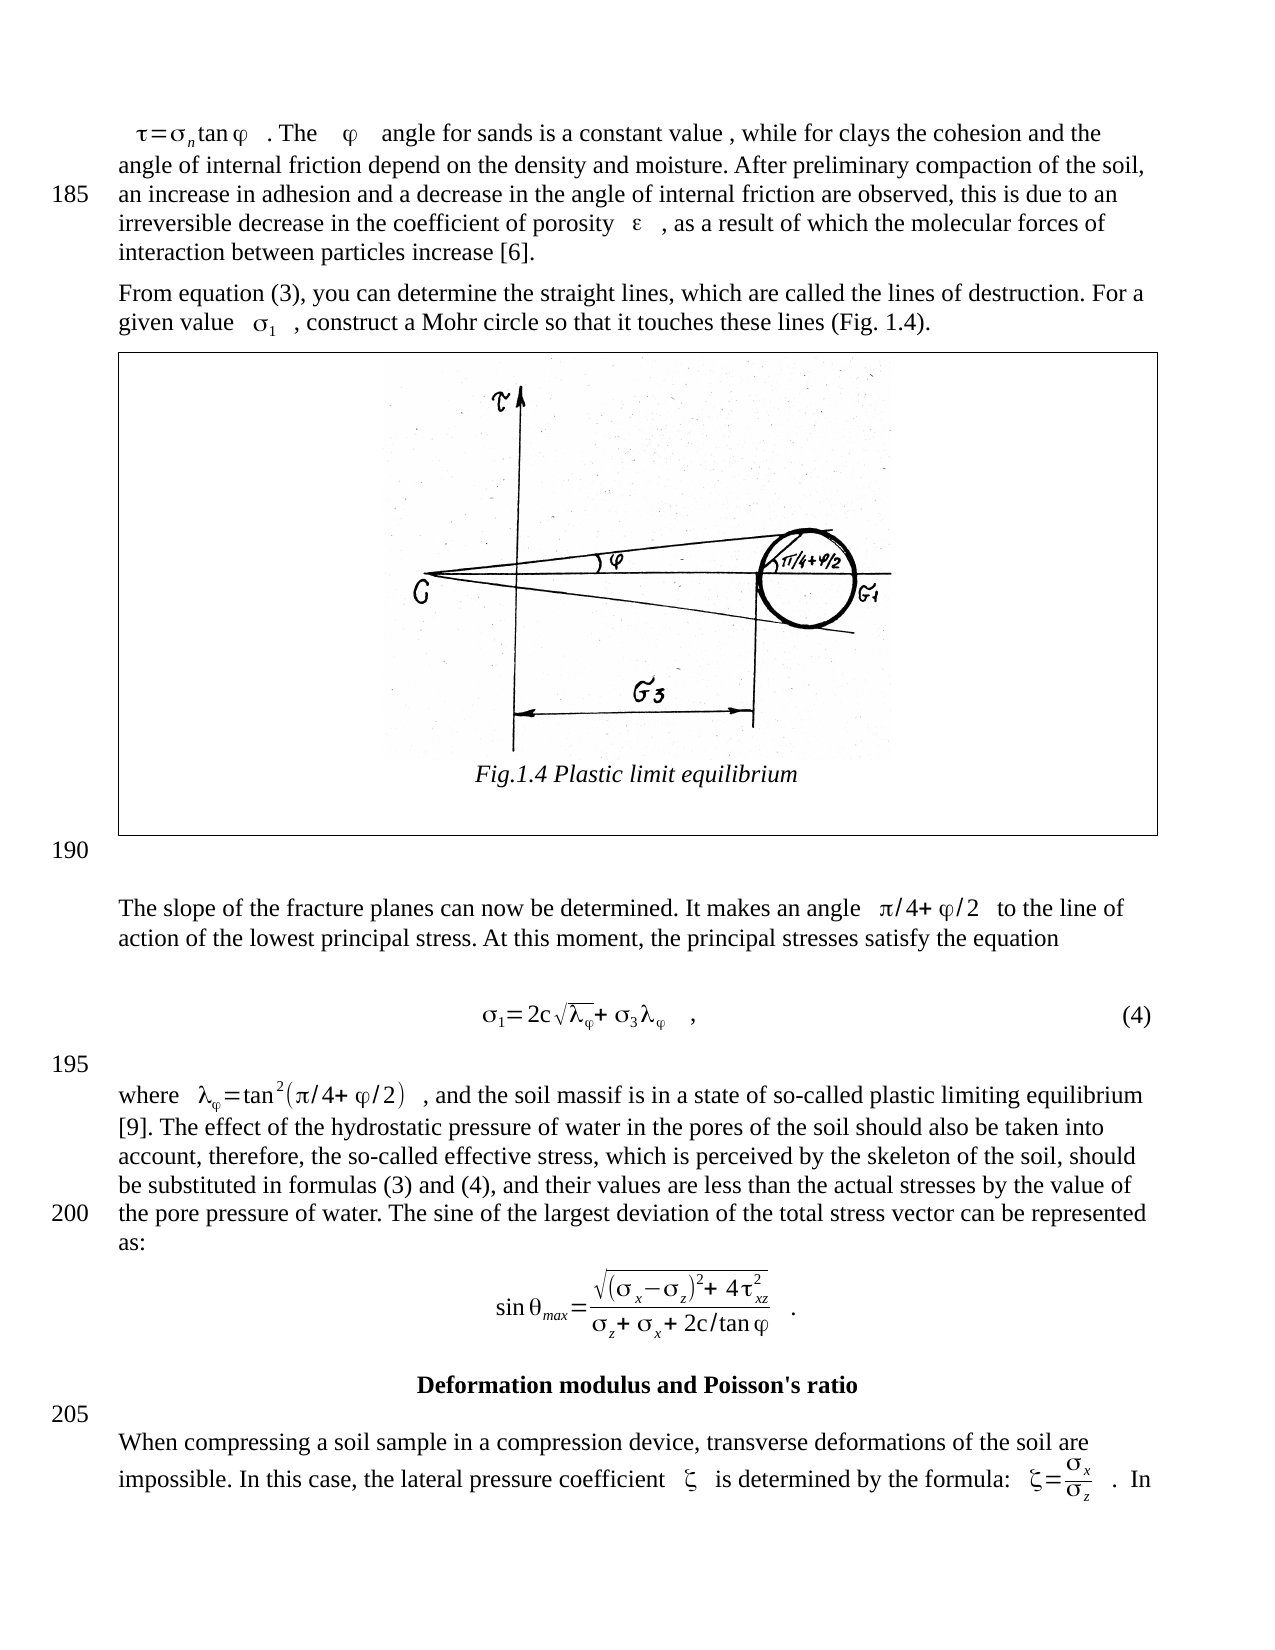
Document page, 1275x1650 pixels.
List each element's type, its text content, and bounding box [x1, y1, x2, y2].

table_header [119, 353, 1157, 759]
text . [118, 1268, 1157, 1341]
text Deformation modulus and Poisson's ratio [118, 1370, 1157, 1399]
table_header (4) [1041, 993, 1157, 1049]
text where, and the soil massif is in a state of so-called plastic limiting equilibrium [9]. The effect of the hydrostatic pressure of water in the pores of the soil should also be taken into account, therefore, the so-called effective stress, which is perceived by the skeleton of the soil, should be substituted in formulas (3) and (4), and their values ​​are less than the actual stresses by the value of the pore pressure of water. The sine of the largest deviation of the total stress vector can be represented as: [118, 1078, 1157, 1256]
text whereis called adhesion, andis the angle of internal friction. For sands, therefore. The angle for sands is a constant value , while for clays the cohesion and the angle of internal friction depend on the density and moisture. After preliminary compaction of the soil, an increase in adhesion and a decrease in the angle of internal friction are observed, this is due to an irreversible decrease in the coefficient of porosity, as a result of which the molecular forces of interaction between particles increase [6]. [118, 118, 1157, 266]
text From equation (3), you can determine the straight lines, which are called the lines of destruction. For a given value, construct a Mohr circle so that it touches these lines (Fig. 1.4). [118, 278, 1157, 339]
table_header [119, 760, 1157, 835]
picture [383, 357, 892, 760]
text The slope of the fracture planes can now be determined. It makes an angleto the line of action of the lowest principal stress. At this moment, the principal stresses satisfy the equation [118, 893, 1157, 951]
text When compressing a soil sample in a compression device, transverse deformations of the soil are impossible. In this case, the lateral pressure coefficientis determined by the formula:. In soil mechanics, it is assumed that porosity depends only on the sum of the principal stresses, and not on their ratios. This assumption is based on the approximation of the real stress-strain curve by a straight line with sufficient accuracy for practical calculations. Because of this, we write formula (1) for the case of a biaxial stress state (plane problem): [118, 1427, 1157, 1505]
table_header , [118, 993, 1041, 1049]
